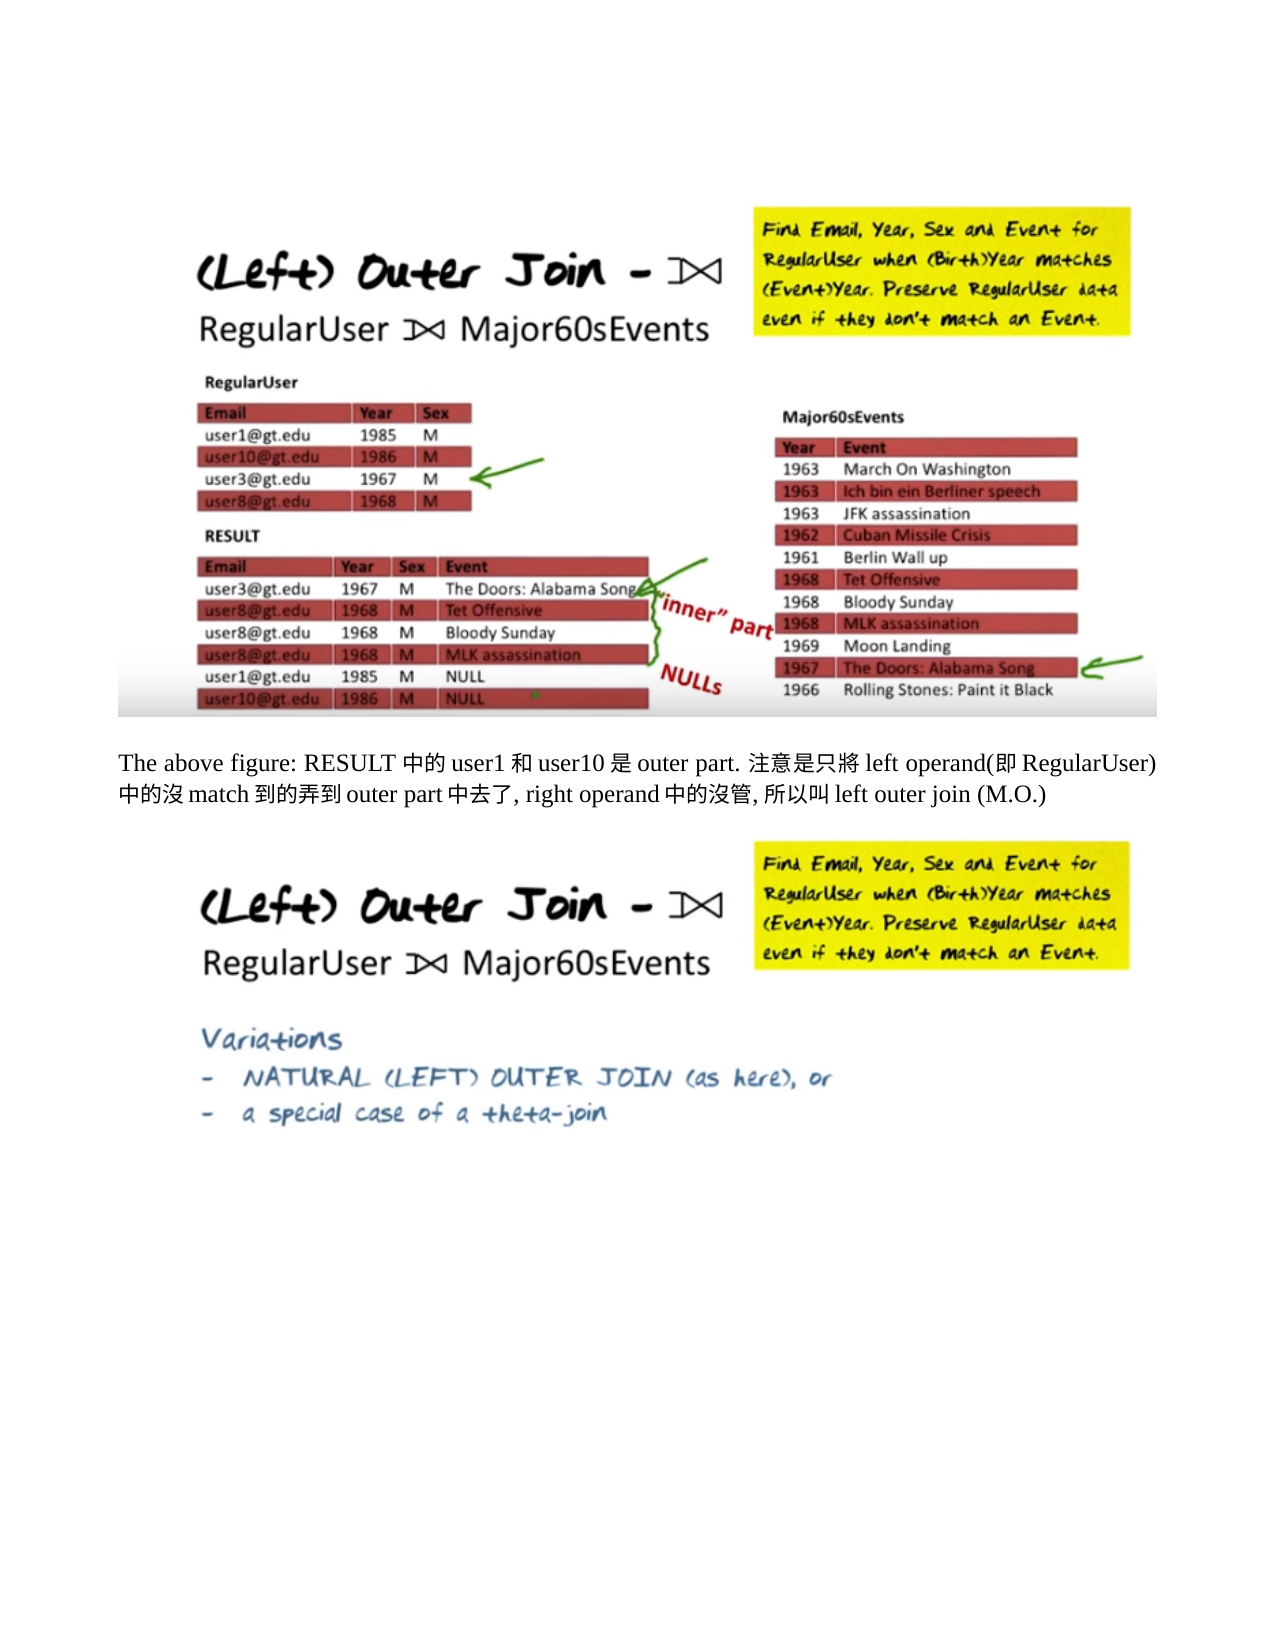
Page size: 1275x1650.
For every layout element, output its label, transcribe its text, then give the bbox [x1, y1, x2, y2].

picture [118, 204, 1157, 717]
text The above figure: RESULT中的user1和user10是outer part. 注意是只將left operand(即RegularUser)中的沒match到的弄到outer part中去了, right operand中的沒管, 所以叫left outer join (M.O.) [118, 746, 1157, 809]
picture [118, 837, 1157, 1136]
